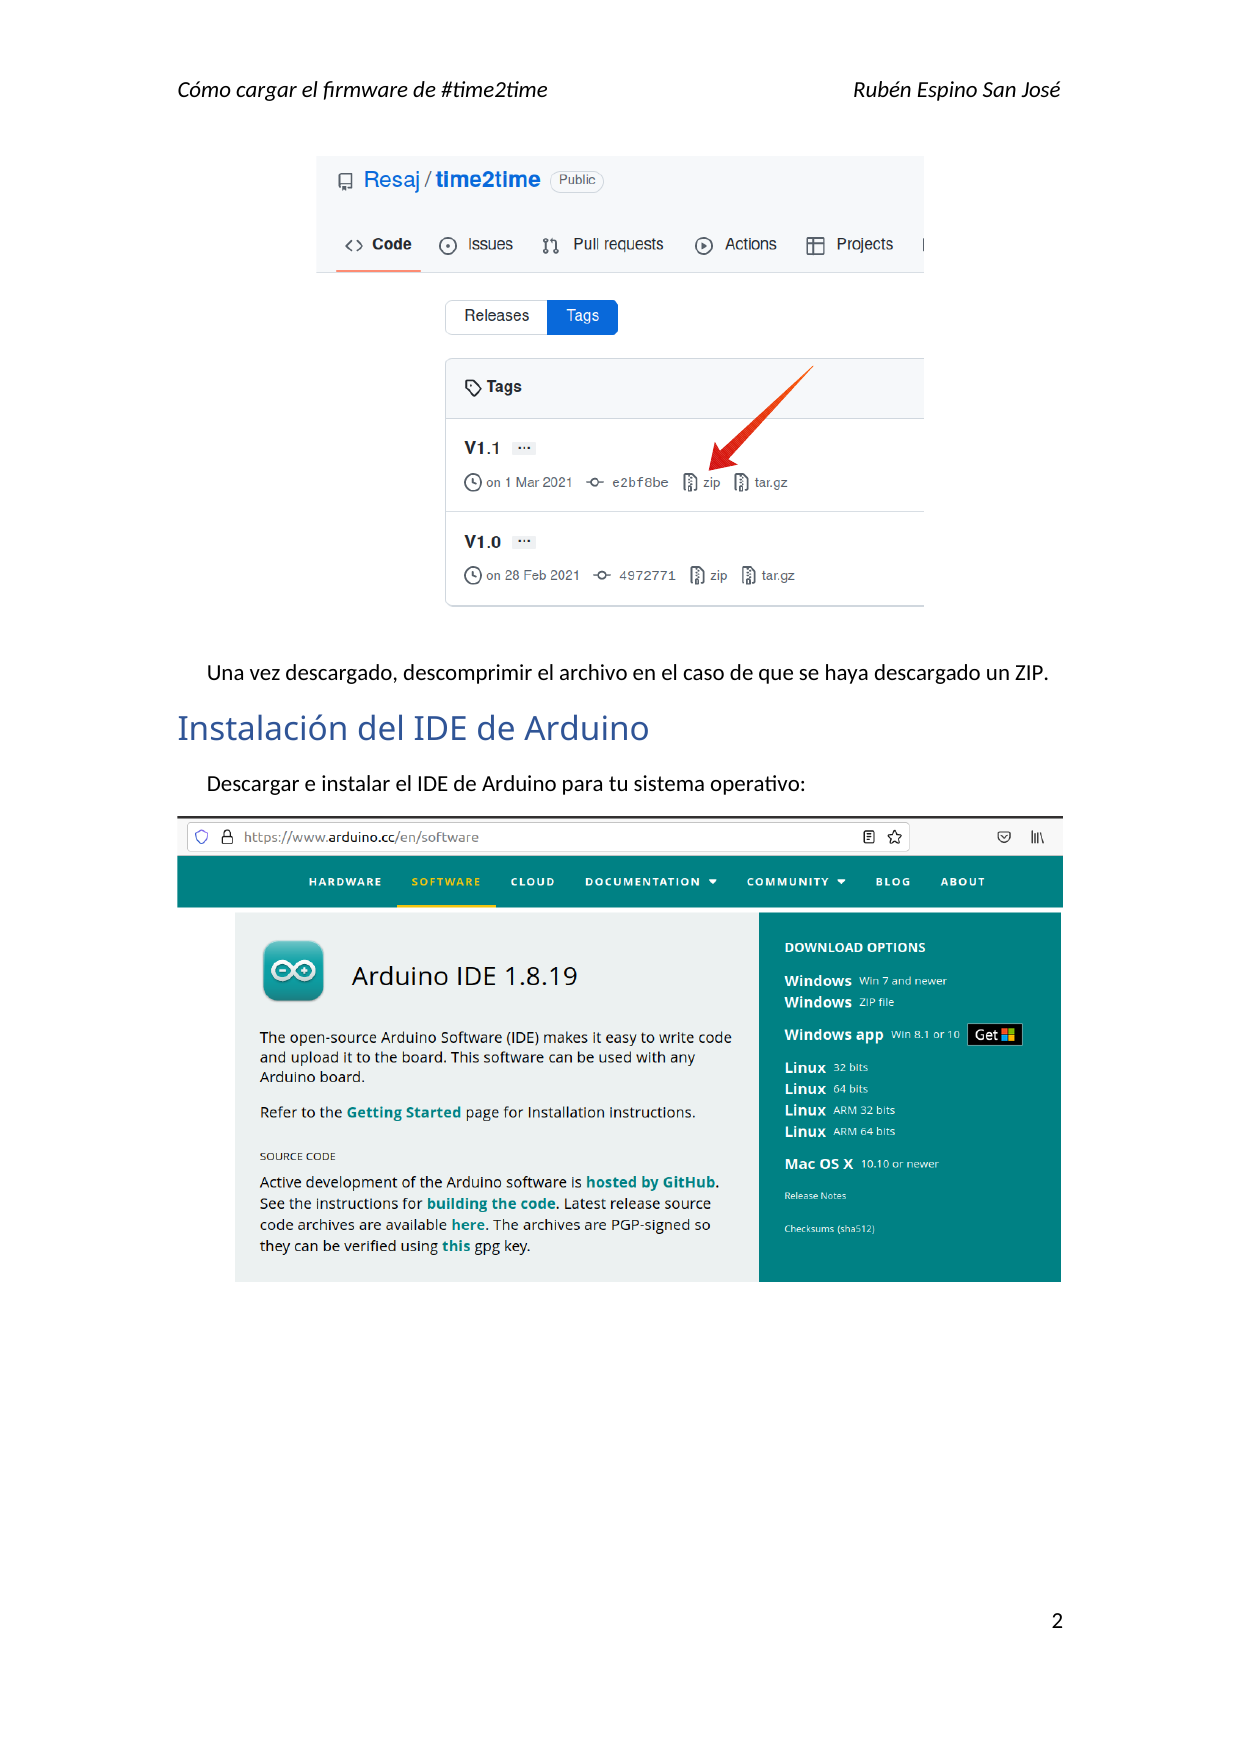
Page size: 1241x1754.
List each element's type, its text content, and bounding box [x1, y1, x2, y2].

picture [316, 156, 924, 612]
picture [177, 816, 1063, 1284]
text Instalación del IDE de Arduino [177, 705, 1063, 750]
text Descargar e instalar el IDE de Arduino para tu sistema operativo: [177, 769, 1063, 798]
text Una vez descargado, descomprimir el archivo en el caso de que se haya descargado un ZIP. [177, 658, 1063, 686]
